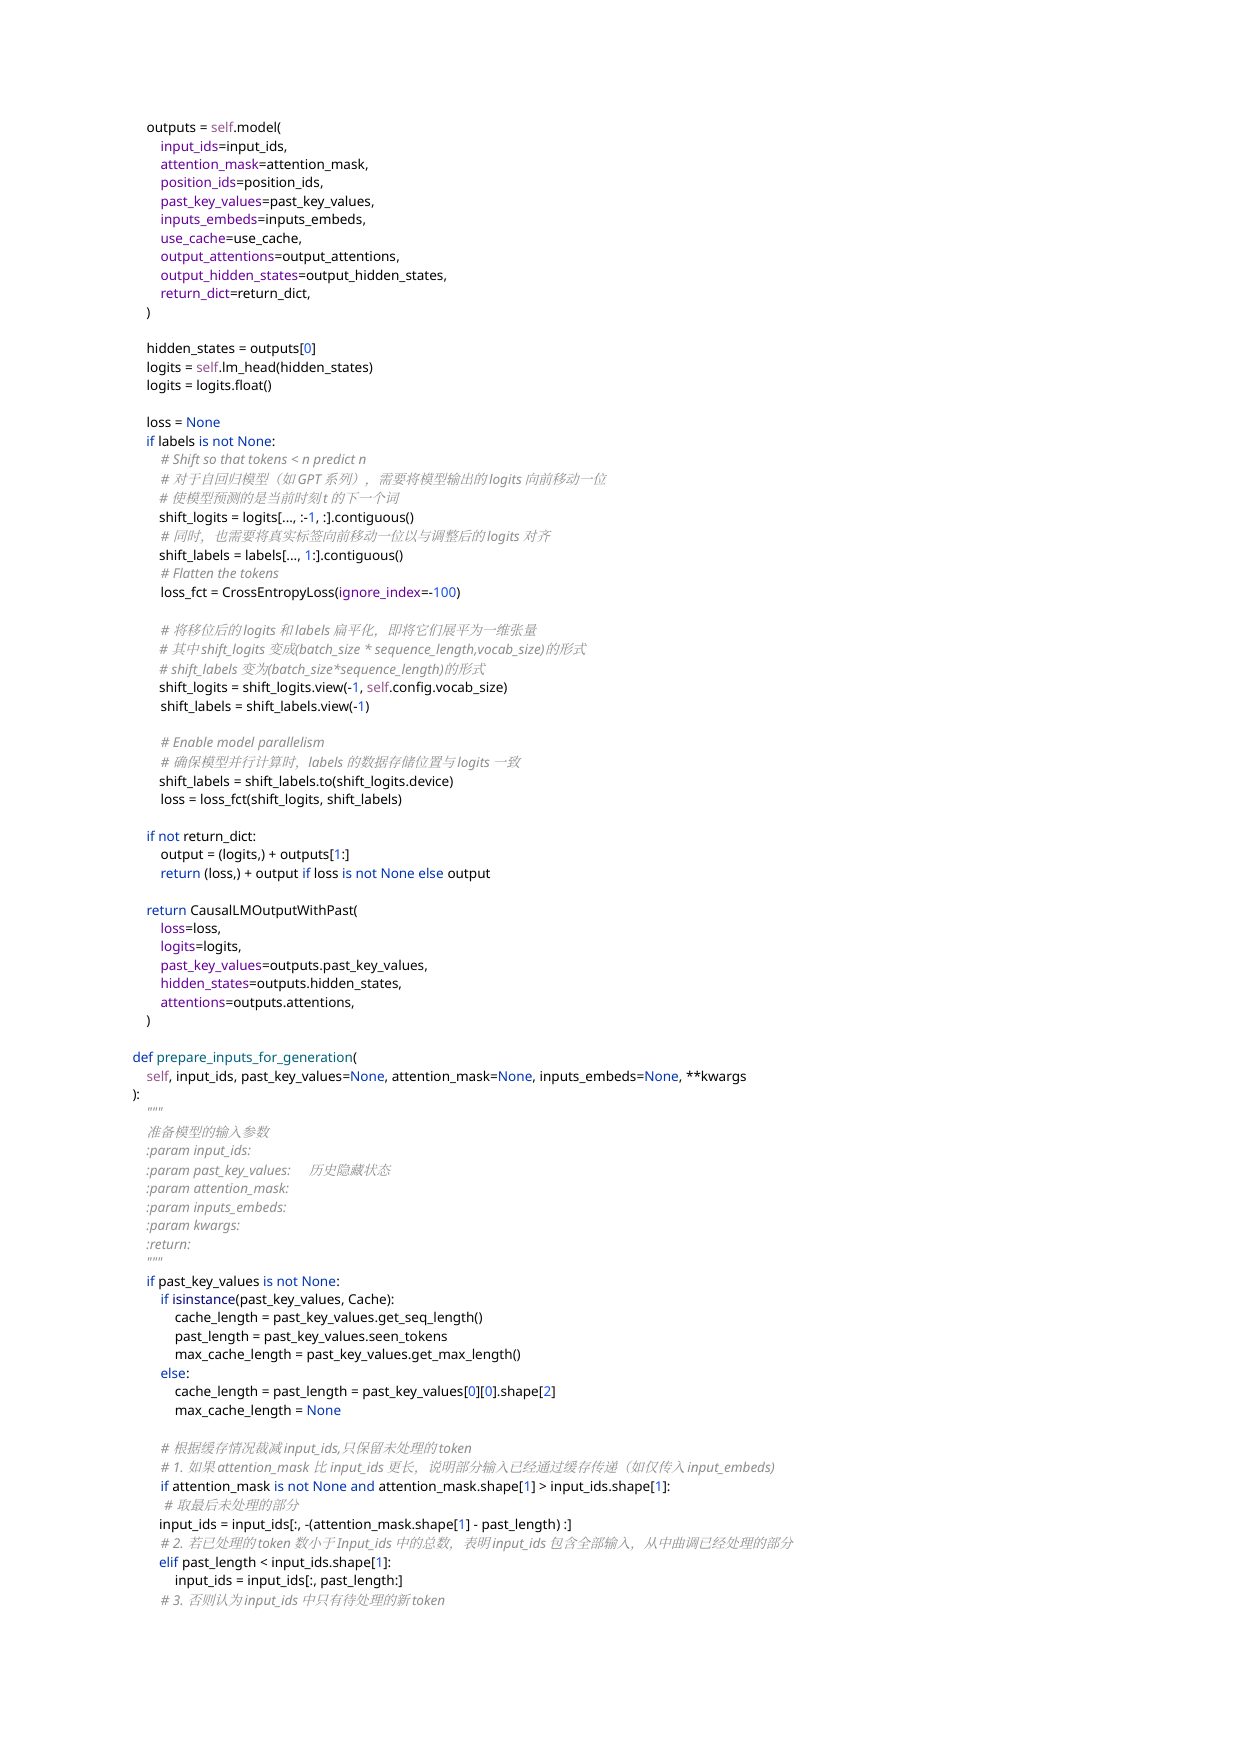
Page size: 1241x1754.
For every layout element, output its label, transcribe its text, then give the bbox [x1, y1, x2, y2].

picture [187, 1055, 193, 1062]
picture [241, 1054, 246, 1062]
text outputs = self.model( input_ids=input_ids, attention_mask=attention_mask, position_ids=position_ids, past_key_values=past_key_values, inputs_embeds=inputs_embeds, use_cache=use_cache, output_attentions=output_attentions, output_hidden_states=output_hidden_states, return_dict=return_dict, ) hidden_states = outputs[0] logits = self.lm_head(hidden_states) logits = logits.float() loss = None if labels is not None: # Shift so that tokens < n predict n # 对于自回归模型（如GPT系列），需要将模型输出的logits向前移动一位 # 使模型预测的是当前时刻t的下一个词 shift_logits = logits[..., :-1, :].contiguous() # 同时，也需要将真实标签向前移动一位以与调整后的logits对齐 shift_labels = labels[..., 1:].contiguous() # Flatten the tokens loss_fct = CrossEntropyLoss(ignore_index=-100) # 将移位后的logits和labels扁平化，即将它们展平为一维张量 # 其中shift_logits变成(batch_size * sequence_length,vocab_size)的形式 # shift_labels变为(batch_size*sequence_length)的形式 shift_logits = shift_logits.view(-1, self.config.vocab_size) shift_labels = shift_labels.view(-1) # Enable model parallelism # 确保模型并行计算时，labels的数据存储位置与logits一致 shift_labels = shift_labels.to(shift_logits.device) loss = loss_fct(shift_logits, shift_labels) if not return_dict: output = (logits,) + outputs[1:] return (loss,) + output if loss is not None else output return CausalLMOutputWithPast( loss=loss, logits=logits, past_key_values=outputs.past_key_values, hidden_states=outputs.hidden_states, attentions=outputs.attentions, ) def prepare_inputs_for_generation( self, input_ids, past_key_values=None, attention_mask=None, inputs_embeds=None, **kwargs ): """ 准备模型的输入参数 :param input_ids: :param past_key_values: 历史隐藏状态 :param attention_mask: :param inputs_embeds: :param kwargs: :return: """ if past_key_values is not None: if isinstance(past_key_values, Cache): cache_length = past_key_values.get_seq_length() past_length = past_key_values.seen_tokens max_cache_length = past_key_values.get_max_length() else: cache_length = past_length = past_key_values[0][0].shape[2] max_cache_length = None # 根据缓存情况裁减input_ids,只保留未处理的token # 1. 如果attention_mask 比 input_ids更长，说明部分输入已经通过缓存传递（如仅传入input_embeds) if attention_mask is not None and attention_mask.shape[1] > input_ids.shape[1]: # 取最后未处理的部分 input_ids = input_ids[:, -(attention_mask.shape[1] - past_length) :] # 2. 若已处理的token数小于Input_ids中的总数，表明input_ids包含全部输入，从中曲调已经处理的部分 elif past_length < input_ids.shape[1]: input_ids = input_ids[:, past_length:] # 3. 否则认为input_ids中只有待处理的新token [118, 118, 1122, 1628]
